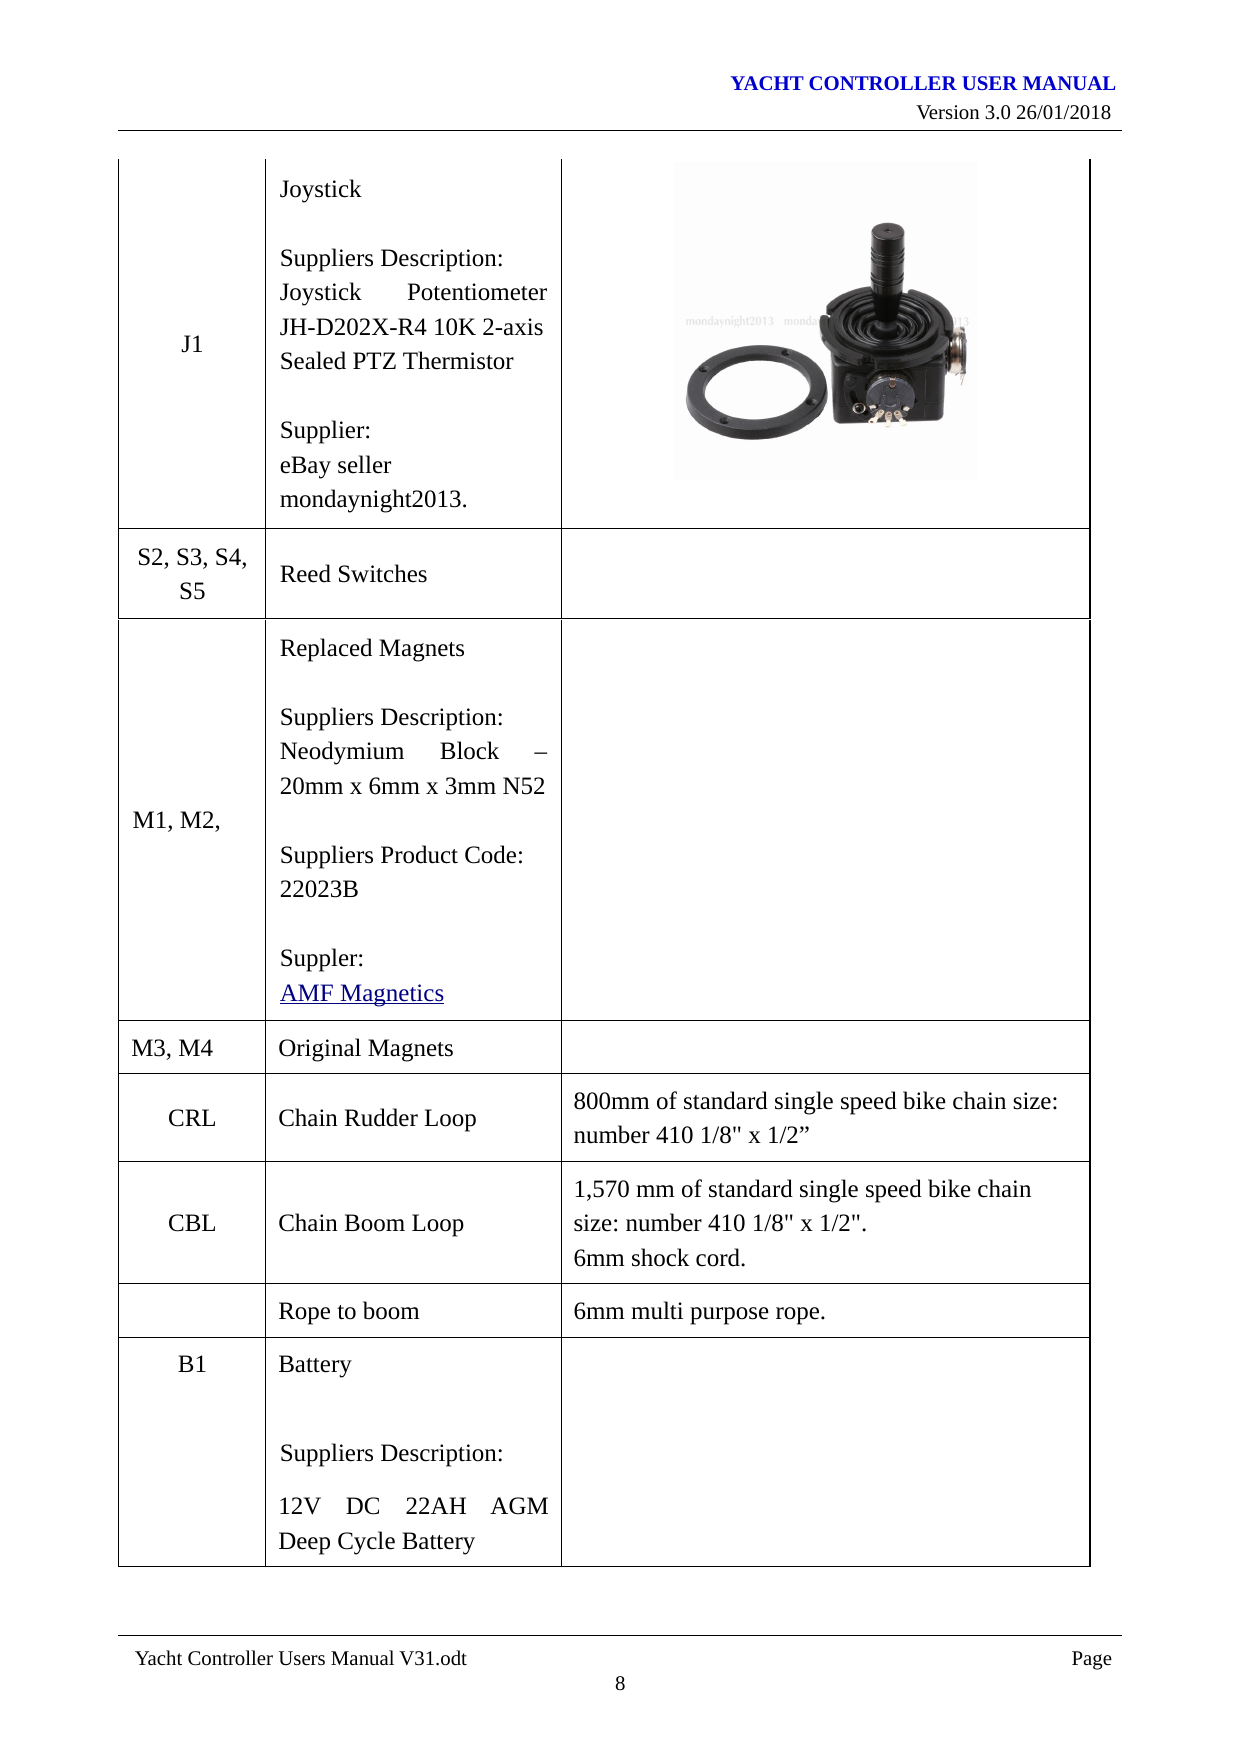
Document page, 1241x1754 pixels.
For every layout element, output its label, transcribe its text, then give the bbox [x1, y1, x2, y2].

table_cell Joystick Suppliers Description: Joystick Potentiometer JH-D202X-R4 10K 2-axis Sealed PTZ Thermistor Supplier: eBay seller mondaynight2013. [266, 159, 561, 528]
table_cell Reed Switches [266, 529, 561, 618]
picture [673, 162, 978, 480]
table_cell 6mm multi purpose rope. [562, 1284, 1089, 1337]
table_cell CRL [119, 1074, 265, 1161]
table_cell Chain Rudder Loop [266, 1074, 561, 1161]
table_cell 1,570 mm of standard single speed bike chain size: number 410 1/8" x 1/2". 6mm shock cord. [562, 1162, 1089, 1283]
table_cell Chain Boom Loop [266, 1162, 561, 1283]
table_cell [562, 159, 1089, 528]
table_cell [562, 1338, 1089, 1566]
table_cell B1 [119, 1338, 265, 1566]
table_cell [562, 620, 1089, 1020]
table_cell M3, M4 [119, 1021, 265, 1073]
table_cell Original Magnets [266, 1021, 561, 1073]
table_cell 800mm of standard single speed bike chain size: number 410 1/8" x 1/2” [562, 1074, 1089, 1161]
table_cell Battery Suppliers Description: 12V DC 22AH AGM Deep Cycle Battery [266, 1338, 561, 1566]
table_cell [562, 529, 1089, 618]
table_cell [119, 1284, 265, 1337]
table_cell J1 [119, 159, 265, 528]
table_cell M1, M2, [119, 620, 265, 1020]
table_cell Replaced Magnets Suppliers Description: Neodymium Block – 20mm x 6mm x 3mm N52 Suppliers Product Code: 22023B Suppler: AMF Magnetics [266, 620, 561, 1020]
table_cell CBL [119, 1162, 265, 1283]
table_cell [562, 1021, 1089, 1073]
table_cell Rope to boom [266, 1284, 561, 1337]
table_cell S2, S3, S4, S5 [119, 529, 265, 618]
